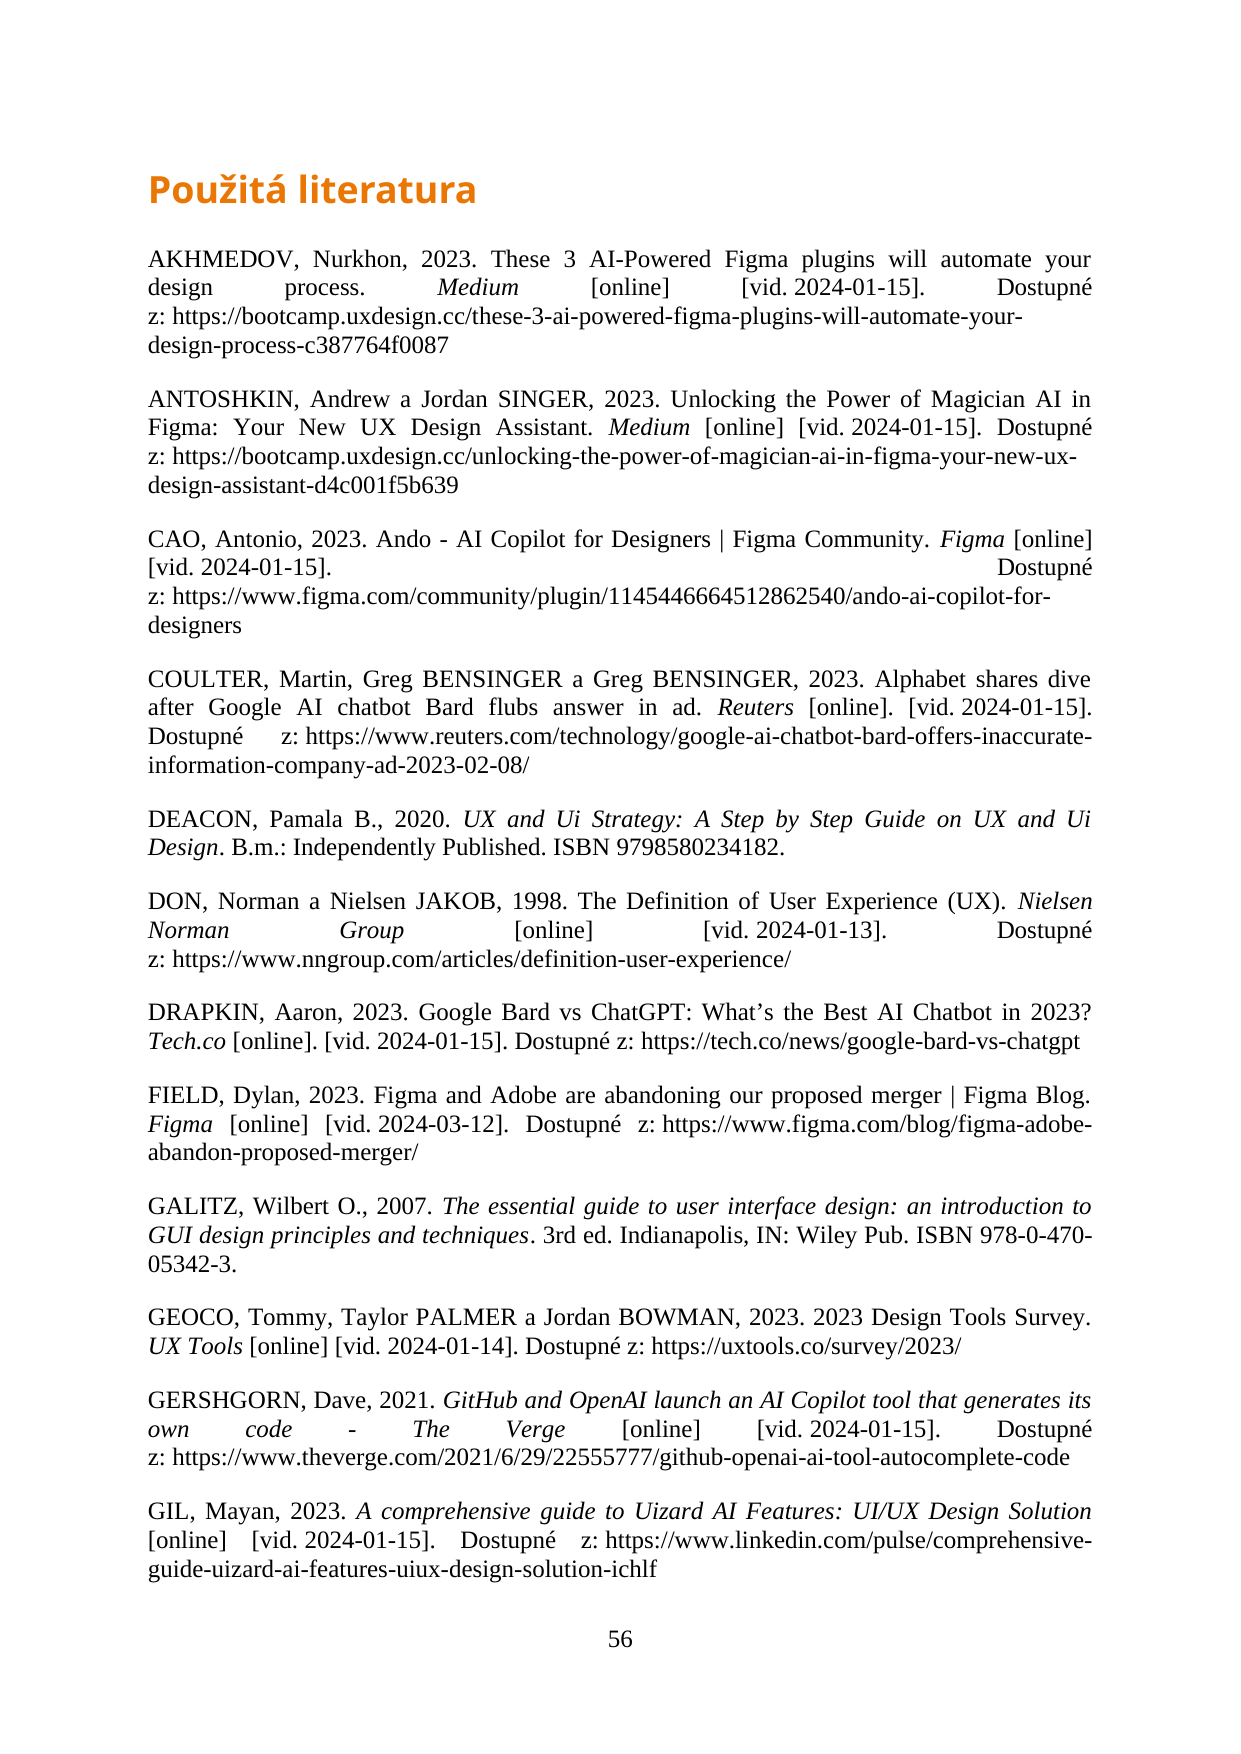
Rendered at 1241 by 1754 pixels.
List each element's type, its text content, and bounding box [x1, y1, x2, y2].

text GEOCO, Tommy, Taylor PALMER a Jordan BOWMAN, 2023. 2023 Design Tools Survey. UX Tools [online] [vid. 2024-01-14]. Dostupné z: https://uxtools.co/survey/2023/ [148, 1302, 1092, 1360]
text ANTOSHKIN, Andrew a Jordan SINGER, 2023. Unlocking the Power of Magician AI in Figma: Your New UX Design Assistant. Medium [online] [vid. 2024-01-15]. Dostupné z: https://bootcamp.uxdesign.cc/unlocking-the-power-of-magician-ai-in-figma-your-new-ux-design-assistant-d4c001f5b639 [148, 384, 1092, 499]
text DRAPKIN, Aaron, 2023. Google Bard vs ChatGPT: What’s the Best AI Chatbot in 2023? Tech.co [online]. [vid. 2024-01-15]. Dostupné z: https://tech.co/news/google-bard-vs-chatgpt [148, 997, 1092, 1055]
subtitle Použitá literatura [148, 164, 1092, 215]
text GIL, Mayan, 2023. A comprehensive guide to Uizard AI Features: UI/UX Design Solution [online] [vid. 2024-01-15]. Dostupné z: https://www.linkedin.com/pulse/comprehensive-guide-uizard-ai-features-uiux-design-solution-ichlf [148, 1496, 1092, 1582]
text COULTER, Martin, Greg BENSINGER a Greg BENSINGER, 2023. Alphabet shares dive after Google AI chatbot Bard flubs answer in ad. Reuters [online]. [vid. 2024-01-15]. Dostupné z: https://www.reuters.com/technology/google-ai-chatbot-bard-offers-inaccurate-information-company-ad-2023-02-08/ [148, 664, 1092, 779]
text DEACON, Pamala B., 2020. UX and Ui Strategy: A Step by Step Guide on UX and Ui Design. B.m.: Independently Published. ISBN 9798580234182. [148, 804, 1092, 861]
text DON, Norman a Nielsen JAKOB, 1998. The Definition of User Experience (UX). Nielsen Norman Group [online] [vid. 2024-01-13]. Dostupné z: https://www.nngroup.com/articles/definition-user-experience/ [148, 886, 1092, 972]
text CAO, Antonio, 2023. Ando - AI Copilot for Designers | Figma Community. Figma [online] [vid. 2024-01-15]. Dostupné z: https://www.figma.com/community/plugin/1145446664512862540/ando-ai-copilot-for-designers [148, 524, 1092, 639]
text GERSHGORN, Dave, 2021. GitHub and OpenAI launch an AI Copilot tool that generates its own code - The Verge [online] [vid. 2024-01-15]. Dostupné z: https://www.theverge.com/2021/6/29/22555777/github-openai-ai-tool-autocomplete-code [148, 1385, 1092, 1471]
text AKHMEDOV, Nurkhon, 2023. These 3 AI-Powered Figma plugins will automate your design process. Medium [online] [vid. 2024-01-15]. Dostupné z: https://bootcamp.uxdesign.cc/these-3-ai-powered-figma-plugins-will-automate-your-design-process-c387764f0087 [148, 244, 1092, 359]
text FIELD, Dylan, 2023. Figma and Adobe are abandoning our proposed merger | Figma Blog. Figma [online] [vid. 2024-03-12]. Dostupné z: https://www.figma.com/blog/figma-adobe-abandon-proposed-merger/ [148, 1080, 1092, 1166]
text GALITZ, Wilbert O., 2007. The essential guide to user interface design: an introduction to GUI design principles and techniques. 3rd ed. Indianapolis, IN: Wiley Pub. ISBN 978-0-470-05342-3. [148, 1191, 1092, 1277]
